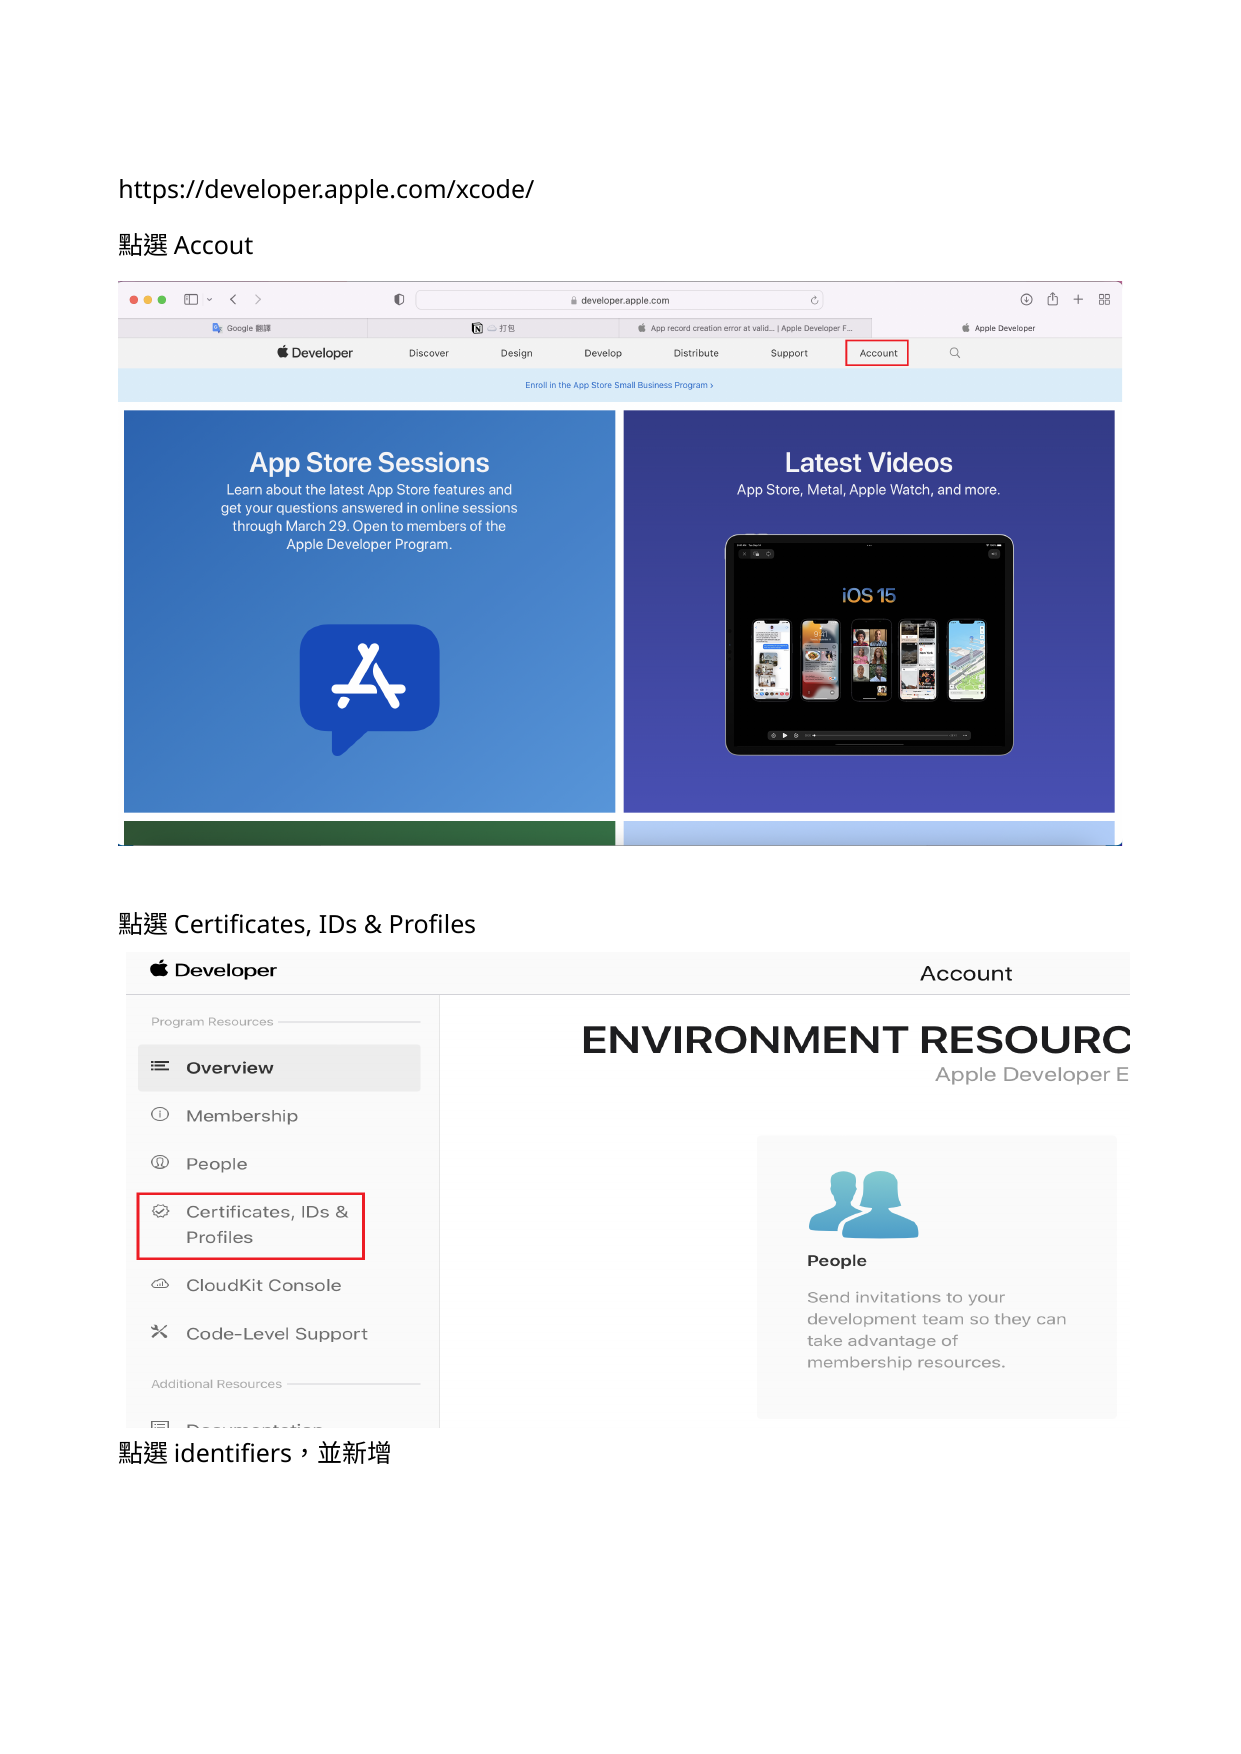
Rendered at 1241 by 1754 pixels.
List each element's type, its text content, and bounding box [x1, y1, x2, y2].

text https://developer.apple.com/xcode/ [118, 172, 1122, 206]
text 點選 Certificates, IDs & Profiles [118, 904, 1122, 941]
text 點選 Accout [118, 226, 1122, 262]
text 點選 identifiers，並新增 [118, 1063, 1122, 1469]
picture [126, 952, 1130, 1428]
picture [118, 281, 1123, 846]
